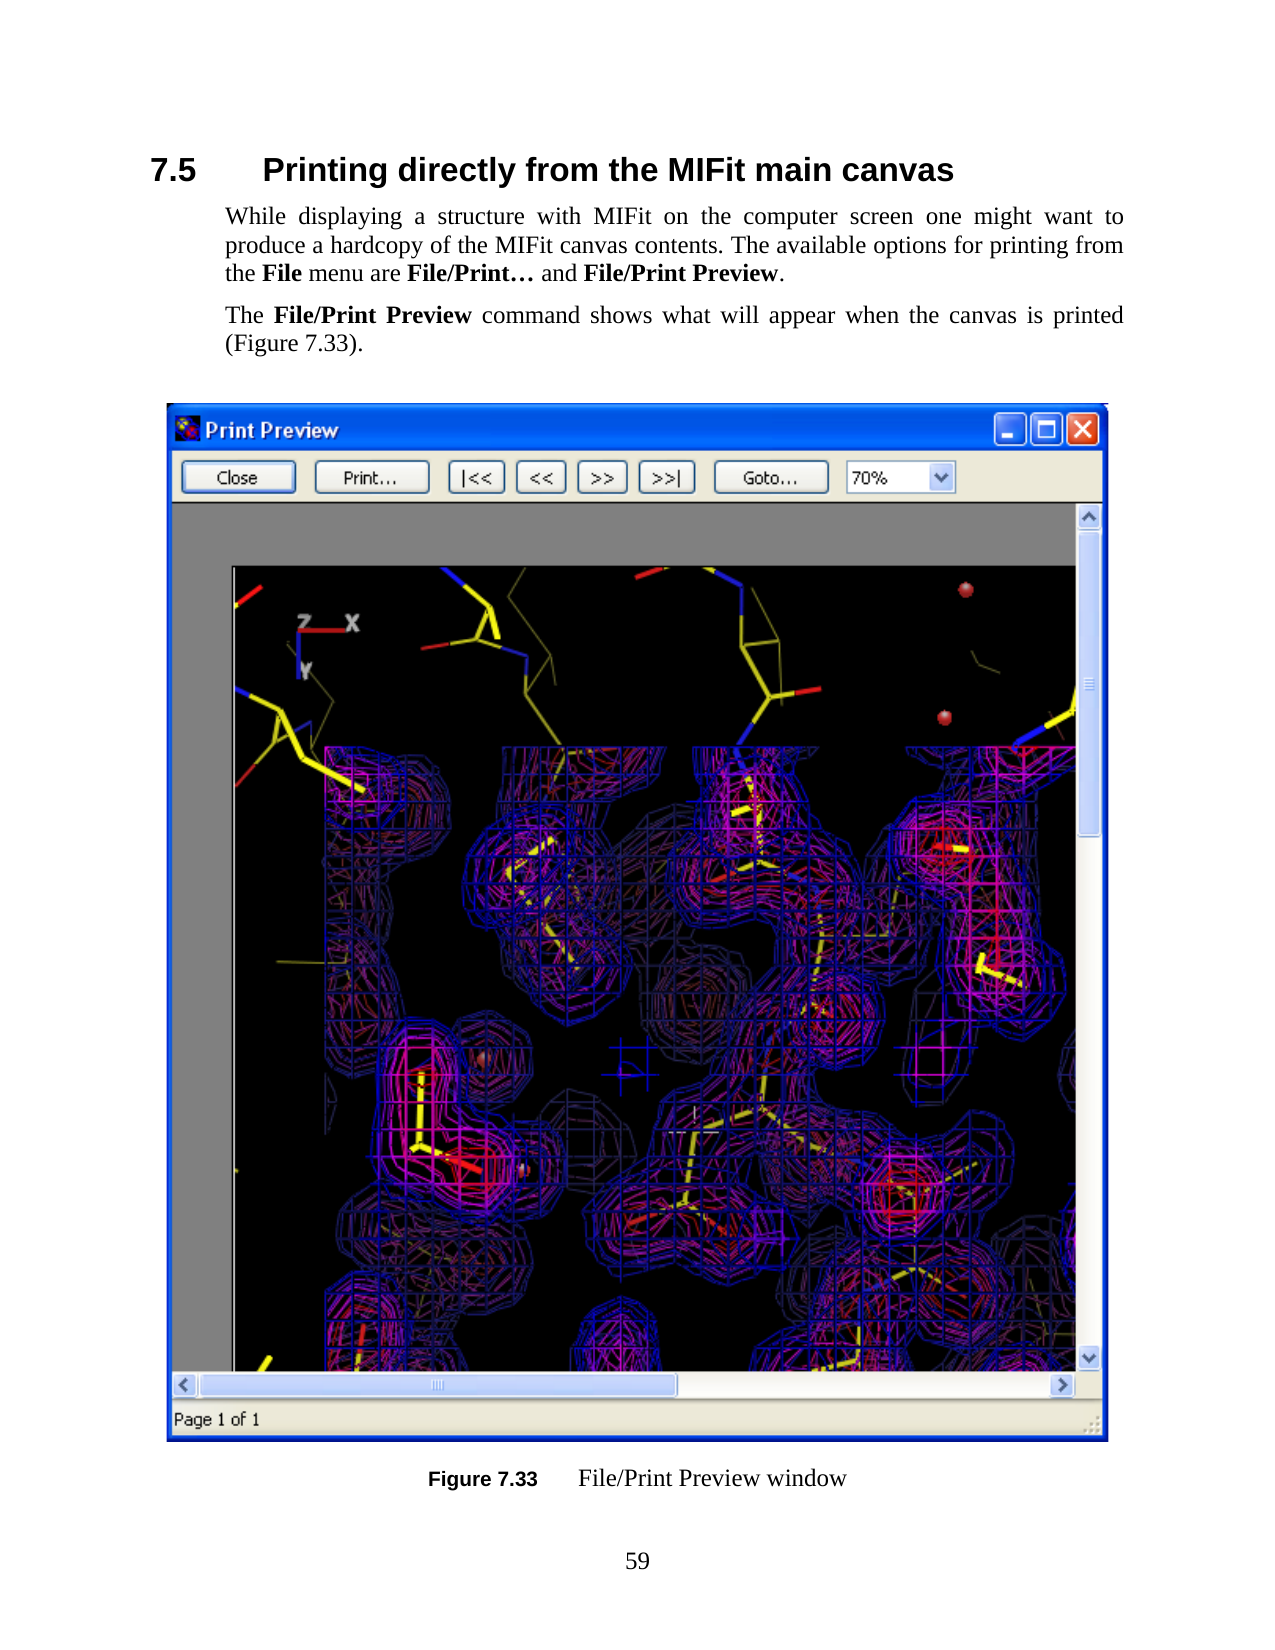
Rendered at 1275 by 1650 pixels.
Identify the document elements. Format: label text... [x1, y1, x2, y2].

text While displaying a structure with MIFit on the computer screen one might want to produce a hardcopy of the MIFit canvas contents. The available options for printing from the File menu are File/Print… and File/Print Preview. [225, 201, 1125, 287]
subtitle Printing directly from the MIFit main canvas [150, 150, 1125, 188]
text Figure 7.33 File/Print Preview window [150, 1463, 1125, 1492]
picture [166, 403, 1109, 1442]
text The File/Print Preview command shows what will appear when the canvas is printed (Figure 7.33). [225, 300, 1125, 357]
